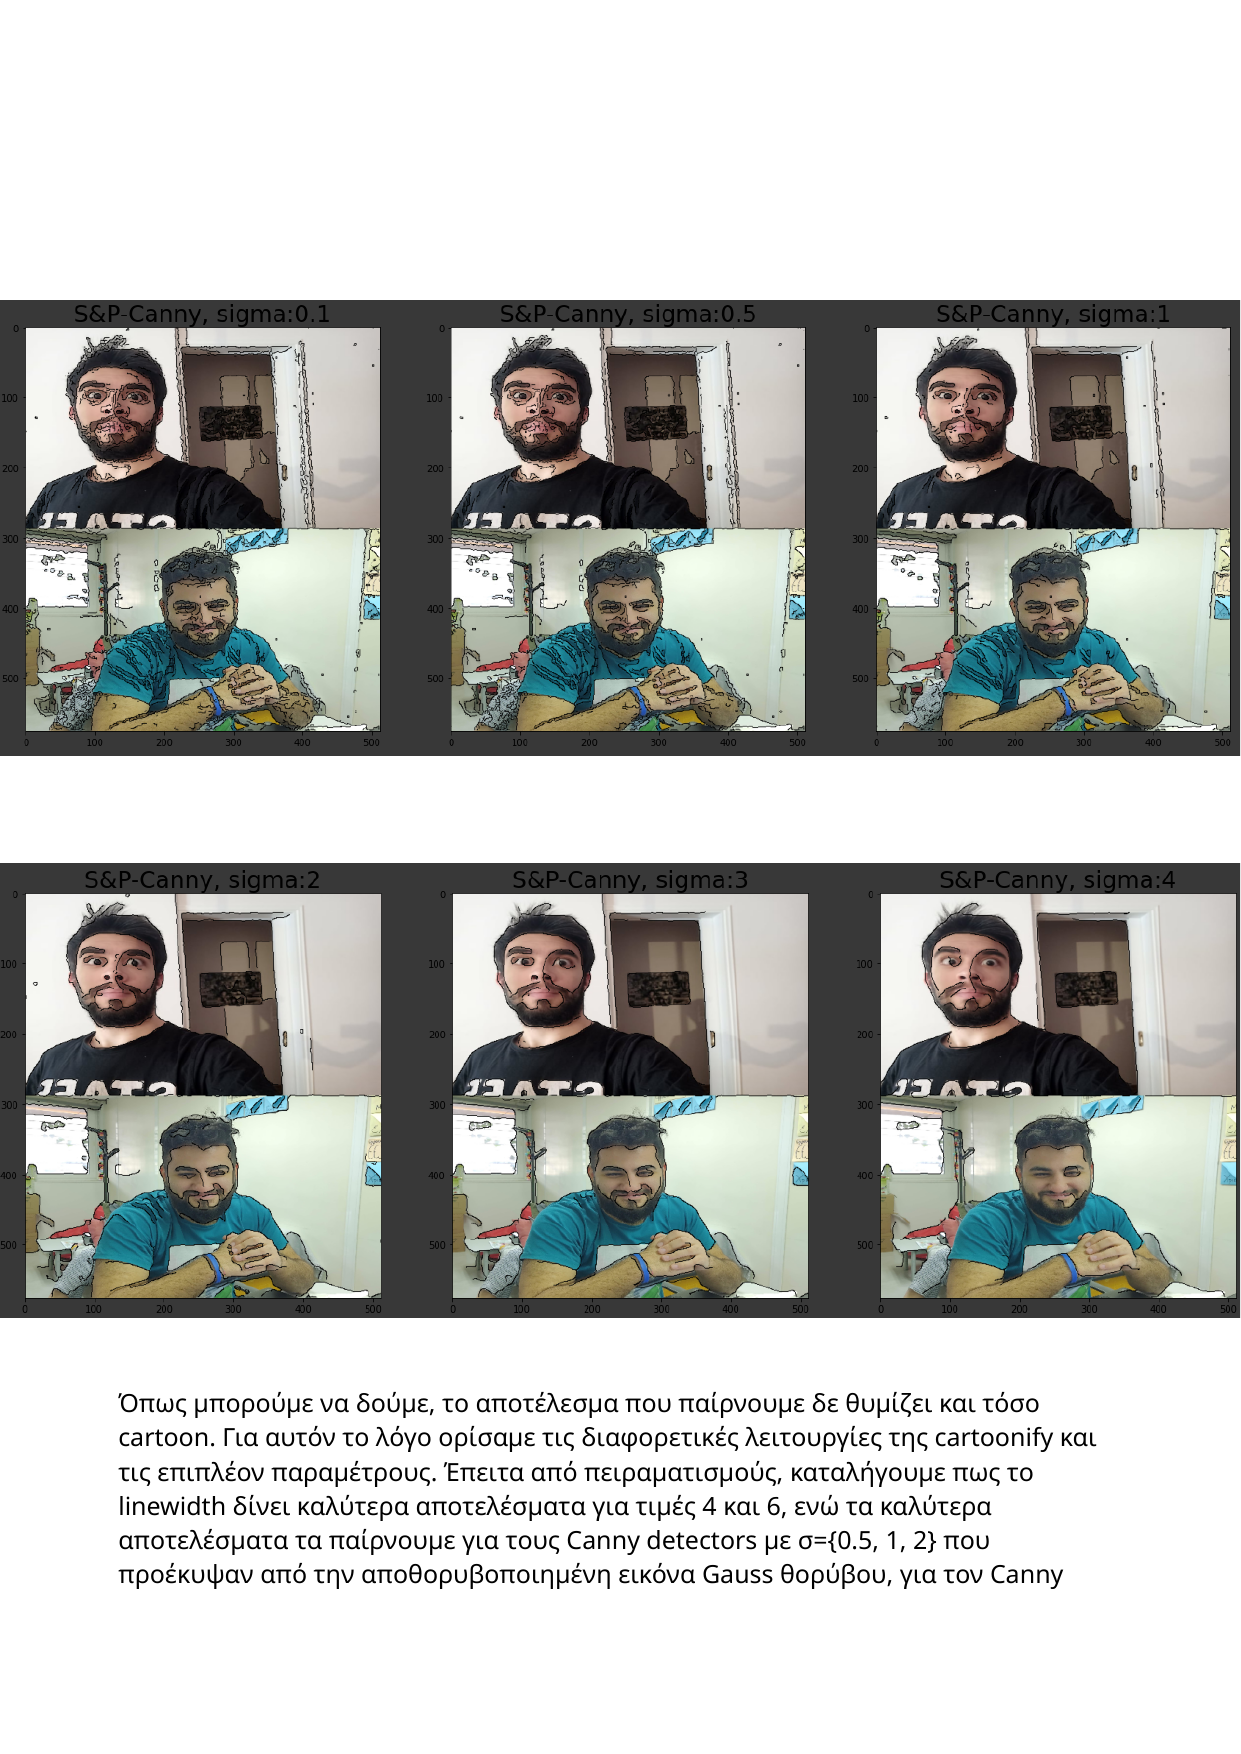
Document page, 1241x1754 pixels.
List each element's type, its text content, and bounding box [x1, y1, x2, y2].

text Όπως μπορούμε να δούμε, το αποτέλεσμα που παίρνουμε δε θυμίζει και τόσο cartoon. Για αυτόν το λόγο ορίσαμε τις διαφορετικές λειτουργίες της cartoonify και τις επιπλέον παραμέτρους. Έπειτα από πειραματισμούς, καταλήγουμε πως το linewidth δίνει καλύτερα αποτελέσματα για τιμές 4 και 6, ενώ τα καλύτερα αποτελέσματα τα παίρνουμε για τους Canny detectors με σ={0.5, 1, 2} που προέκυψαν από την αποθορυβοποιημένη εικόνα Gauss θορύβου, για τον Canny [118, 1386, 1122, 1590]
picture [0, 863, 1241, 1318]
picture [0, 300, 1241, 756]
